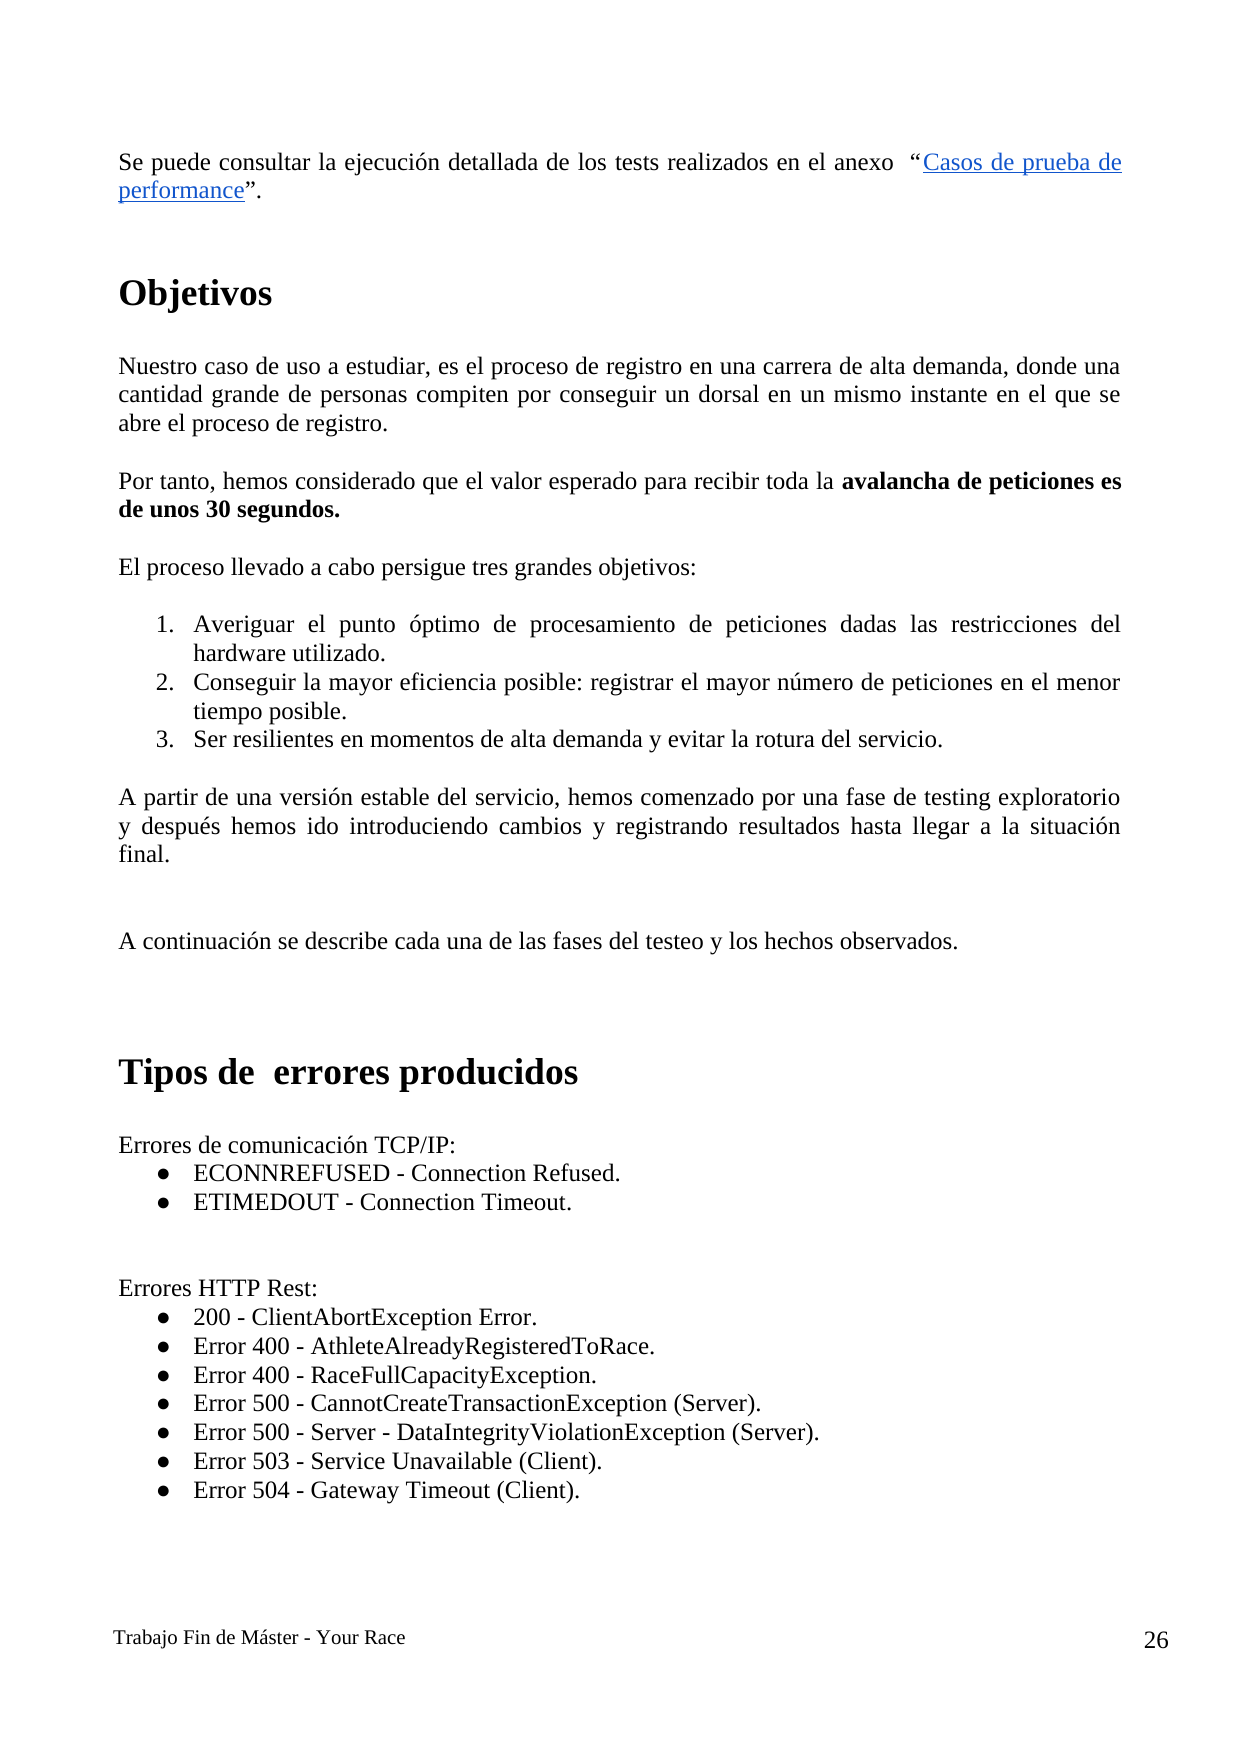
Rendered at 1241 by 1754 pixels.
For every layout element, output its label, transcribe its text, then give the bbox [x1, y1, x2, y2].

text Por tanto, hemos considerado que el valor esperado para recibir toda la avalancha de peticiones es de unos 30 segundos. [118, 466, 1122, 523]
list Error 503 - Service Unavailable (Client). [156, 1446, 1122, 1475]
text A continuación se describe cada una de las fases del testeo y los hechos observados. [118, 926, 1122, 954]
list Error 400 - AthleteAlreadyRegisteredToRace. [156, 1331, 1122, 1360]
text Errores HTTP Rest: [118, 1273, 1122, 1302]
list Ser resilientes en momentos de alta demanda y evitar la rotura del servicio. [156, 724, 1122, 753]
list Error 504 - Gateway Timeout (Client). [156, 1475, 1122, 1503]
list Averiguar el punto óptimo de procesamiento de peticiones dadas las restricciones del hardware utilizado. [156, 609, 1122, 667]
text El proceso llevado a cabo persigue tres grandes objetivos: [118, 552, 1122, 581]
list Error 500 - Server - DataIntegrityViolationException (Server). [156, 1417, 1122, 1446]
list Conseguir la mayor eficiencia posible: registrar el mayor número de peticiones en el menor tiempo posible. [156, 667, 1122, 724]
list Error 400 - RaceFullCapacityException. [156, 1360, 1122, 1388]
list ETIMEDOUT - Connection Timeout. [156, 1187, 1122, 1216]
text Errores de comunicación TCP/IP: [118, 1130, 1122, 1158]
subtitle Tipos de errores producidos [118, 1049, 1122, 1093]
text A partir de una versión estable del servicio, hemos comenzado por una fase de testing exploratorio y después hemos ido introduciendo cambios y registrando resultados hasta llegar a la situación final. [118, 782, 1122, 868]
text Se puede consultar la ejecución detallada de los tests realizados en el anexo “Casos de prueba de performance”. [118, 147, 1122, 204]
list 200 - ClientAbortException Error. [156, 1302, 1122, 1331]
subtitle Objetivos [118, 271, 1122, 314]
list ECONNREFUSED - Connection Refused. [156, 1158, 1122, 1187]
list Error 500 - CannotCreateTransactionException (Server). [156, 1388, 1122, 1417]
text Nuestro caso de uso a estudiar, es el proceso de registro en una carrera de alta demanda, donde una cantidad grande de personas compiten por conseguir un dorsal en un mismo instante en el que se abre el proceso de registro. [118, 351, 1122, 437]
